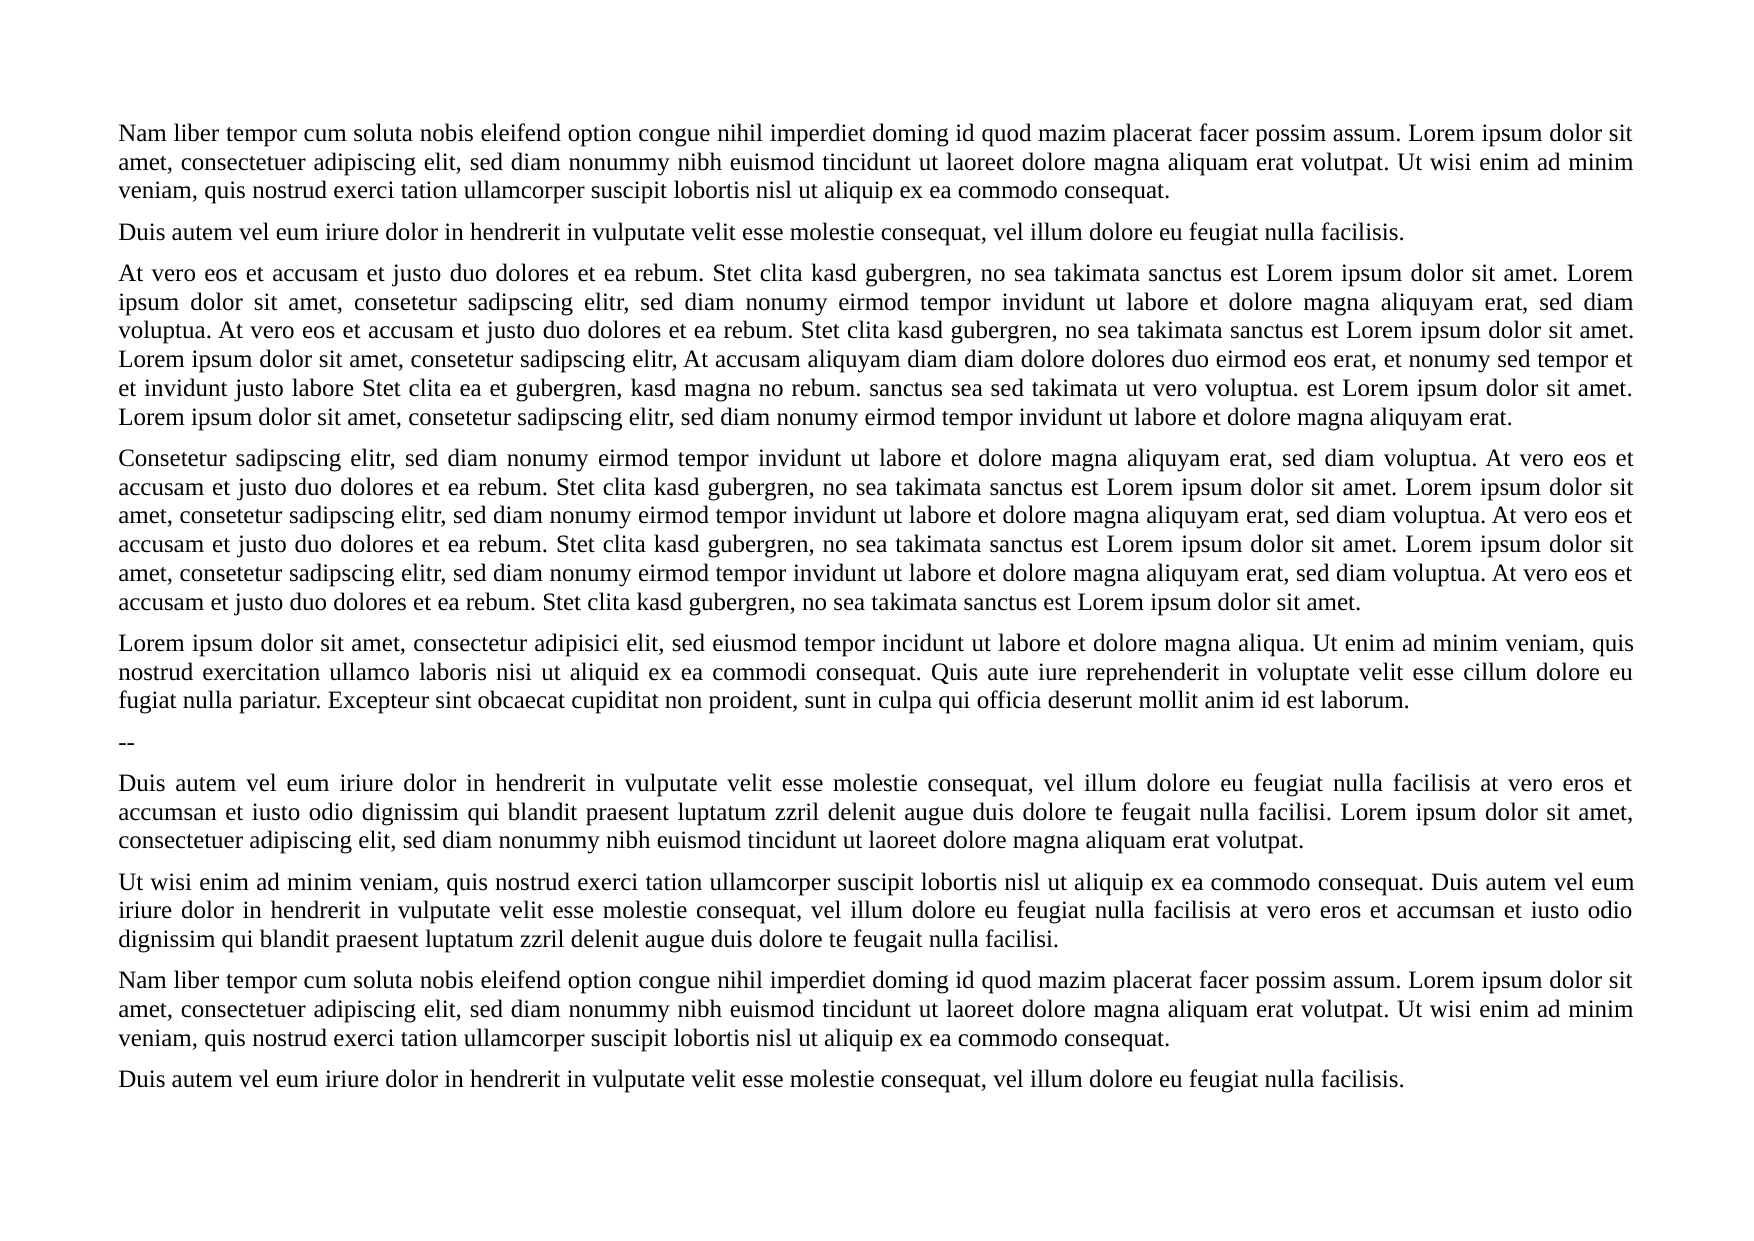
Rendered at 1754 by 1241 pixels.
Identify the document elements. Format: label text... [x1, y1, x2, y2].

text Duis autem vel eum iriure dolor in hendrerit in vulputate velit esse molestie consequat, vel illum dolore eu feugiat nulla facilisis. [118, 1064, 1636, 1093]
text Nam liber tempor cum soluta nobis eleifend option congue nihil imperdiet doming id quod mazim placerat facer possim assum. Lorem ipsum dolor sit amet, consectetuer adipiscing elit, sed diam nonummy nibh euismod tincidunt ut laoreet dolore magna aliquam erat volutpat. Ut wisi enim ad minim veniam, quis nostrud exerci tation ullamcorper suscipit lobortis nisl ut aliquip ex ea commodo consequat. [118, 118, 1636, 204]
text Duis autem vel eum iriure dolor in hendrerit in vulputate velit esse molestie consequat, vel illum dolore eu feugiat nulla facilisis. [118, 217, 1636, 246]
text -- [118, 727, 1636, 756]
text Ut wisi enim ad minim veniam, quis nostrud exerci tation ullamcorper suscipit lobortis nisl ut aliquip ex ea commodo consequat. Duis autem vel eum iriure dolor in hendrerit in vulputate velit esse molestie consequat, vel illum dolore eu feugiat nulla facilisis at vero eros et accumsan et iusto odio dignissim qui blandit praesent luptatum zzril delenit augue duis dolore te feugait nulla facilisi. [118, 867, 1636, 953]
text Duis autem vel eum iriure dolor in hendrerit in vulputate velit esse molestie consequat, vel illum dolore eu feugiat nulla facilisis at vero eros et accumsan et iusto odio dignissim qui blandit praesent luptatum zzril delenit augue duis dolore te feugait nulla facilisi. Lorem ipsum dolor sit amet, consectetuer adipiscing elit, sed diam nonummy nibh euismod tincidunt ut laoreet dolore magna aliquam erat volutpat. [118, 768, 1636, 854]
text At vero eos et accusam et justo duo dolores et ea rebum. Stet clita kasd gubergren, no sea takimata sanctus est Lorem ipsum dolor sit amet. Lorem ipsum dolor sit amet, consetetur sadipscing elitr, sed diam nonumy eirmod tempor invidunt ut labore et dolore magna aliquyam erat, sed diam voluptua. At vero eos et accusam et justo duo dolores et ea rebum. Stet clita kasd gubergren, no sea takimata sanctus est Lorem ipsum dolor sit amet. Lorem ipsum dolor sit amet, consetetur sadipscing elitr, At accusam aliquyam diam diam dolore dolores duo eirmod eos erat, et nonumy sed tempor et et invidunt justo labore Stet clita ea et gubergren, kasd magna no rebum. sanctus sea sed takimata ut vero voluptua. est Lorem ipsum dolor sit amet. Lorem ipsum dolor sit amet, consetetur sadipscing elitr, sed diam nonumy eirmod tempor invidunt ut labore et dolore magna aliquyam erat. [118, 258, 1636, 431]
text Lorem ipsum dolor sit amet, consectetur adipisici elit, sed eiusmod tempor incidunt ut labore et dolore magna aliqua. Ut enim ad minim veniam, quis nostrud exercitation ullamco laboris nisi ut aliquid ex ea commodi consequat. Quis aute iure reprehenderit in voluptate velit esse cillum dolore eu fugiat nulla pariatur. Excepteur sint obcaecat cupiditat non proident, sunt in culpa qui officia deserunt mollit anim id est laborum. [118, 628, 1636, 714]
text Consetetur sadipscing elitr, sed diam nonumy eirmod tempor invidunt ut labore et dolore magna aliquyam erat, sed diam voluptua. At vero eos et accusam et justo duo dolores et ea rebum. Stet clita kasd gubergren, no sea takimata sanctus est Lorem ipsum dolor sit amet. Lorem ipsum dolor sit amet, consetetur sadipscing elitr, sed diam nonumy eirmod tempor invidunt ut labore et dolore magna aliquyam erat, sed diam voluptua. At vero eos et accusam et justo duo dolores et ea rebum. Stet clita kasd gubergren, no sea takimata sanctus est Lorem ipsum dolor sit amet. Lorem ipsum dolor sit amet, consetetur sadipscing elitr, sed diam nonumy eirmod tempor invidunt ut labore et dolore magna aliquyam erat, sed diam voluptua. At vero eos et accusam et justo duo dolores et ea rebum. Stet clita kasd gubergren, no sea takimata sanctus est Lorem ipsum dolor sit amet. [118, 443, 1636, 616]
text Nam liber tempor cum soluta nobis eleifend option congue nihil imperdiet doming id quod mazim placerat facer possim assum. Lorem ipsum dolor sit amet, consectetuer adipiscing elit, sed diam nonummy nibh euismod tincidunt ut laoreet dolore magna aliquam erat volutpat. Ut wisi enim ad minim veniam, quis nostrud exerci tation ullamcorper suscipit lobortis nisl ut aliquip ex ea commodo consequat. [118, 966, 1636, 1052]
